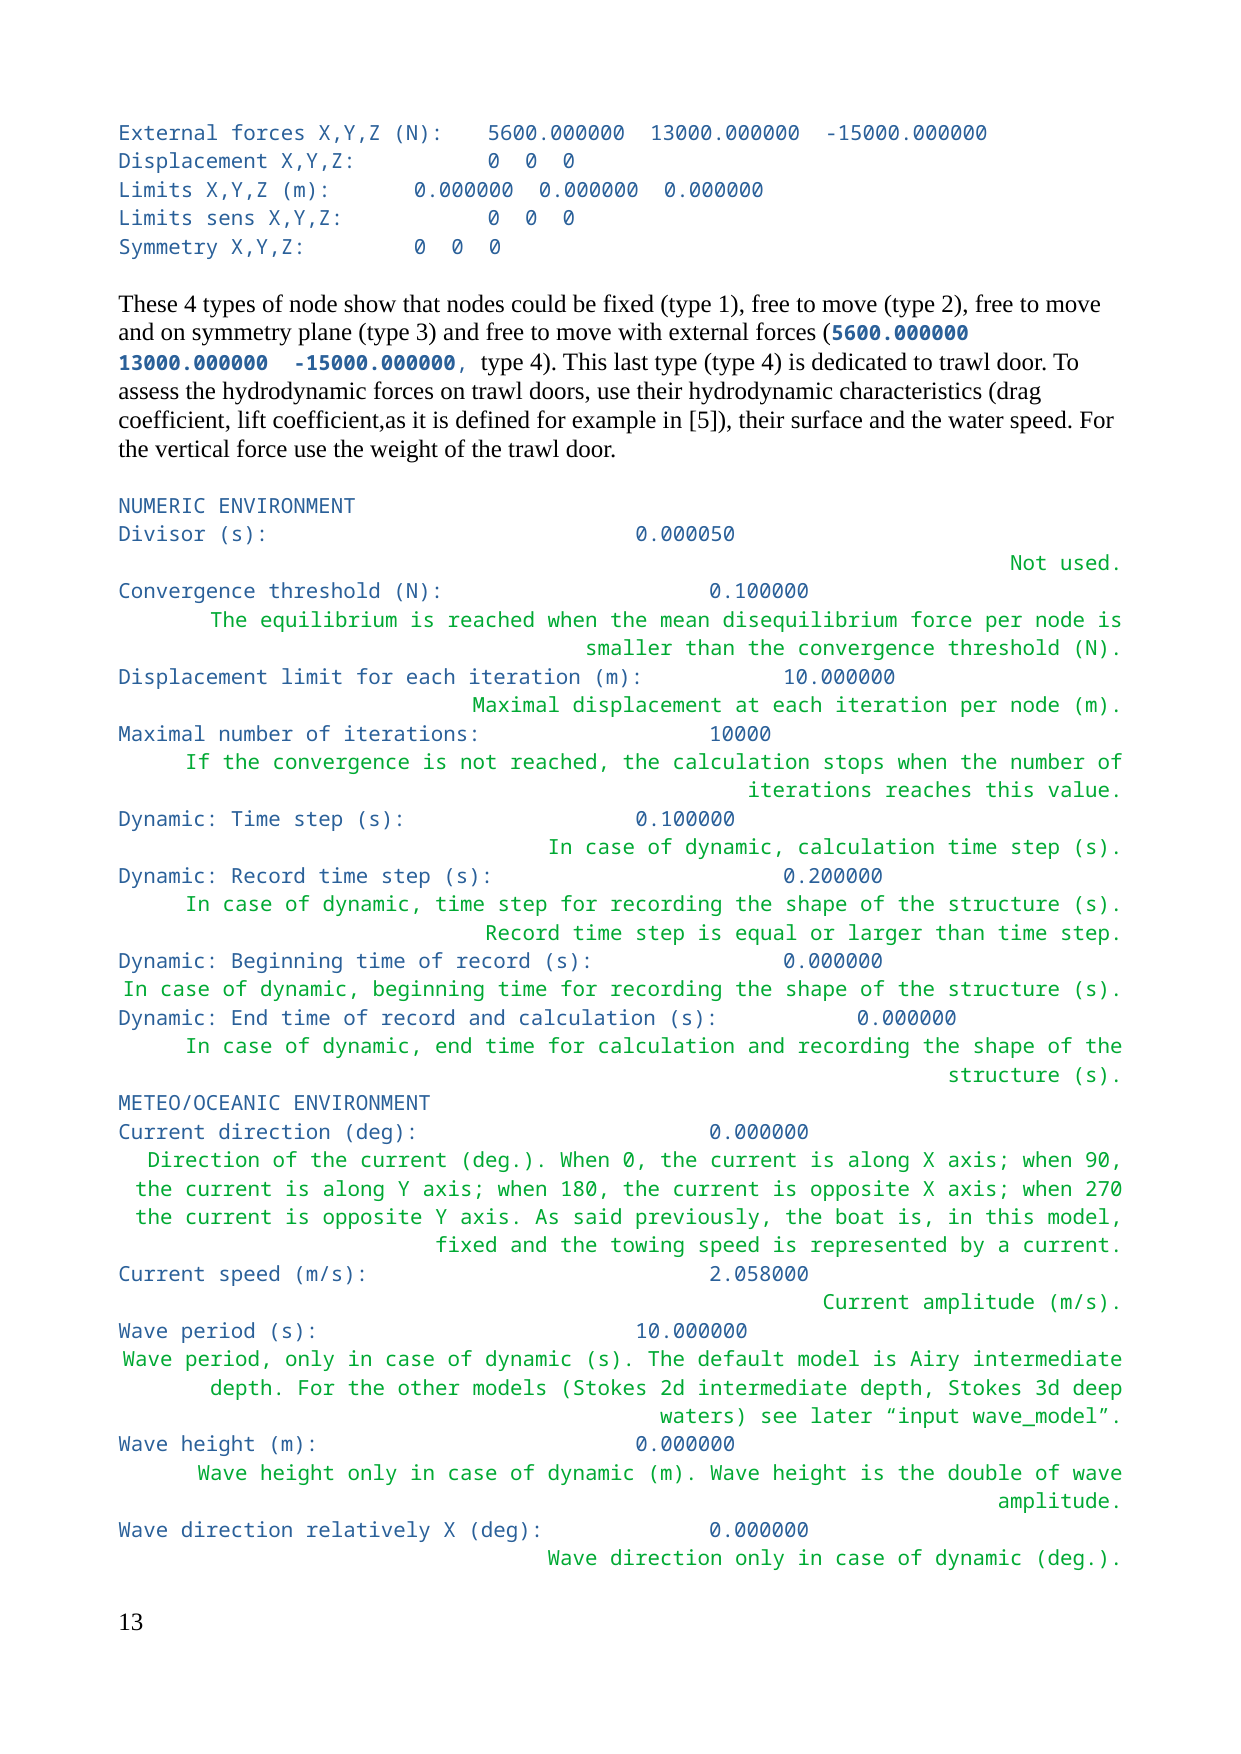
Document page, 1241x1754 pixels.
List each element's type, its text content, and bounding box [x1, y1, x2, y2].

text Wave height (m): 0.000000 [118, 1429, 1122, 1458]
text Not used. [118, 548, 1122, 576]
text Wave period (s): 10.000000 [118, 1316, 1122, 1344]
text Current speed (m/s): 2.058000 [118, 1259, 1122, 1287]
text The equilibrium is reached when the mean disequilibrium force per node is smaller than the convergence threshold (N). [118, 605, 1122, 662]
text NUMERIC ENVIRONMENT [118, 491, 1122, 519]
text METEO/OCEANIC ENVIRONMENT [118, 1088, 1122, 1117]
text Maximal displacement at each iteration per node (m). [118, 690, 1122, 719]
text Current direction (deg): 0.000000 [118, 1117, 1122, 1145]
text Symmetry X,Y,Z: 0 0 0 [118, 232, 1122, 260]
text Current amplitude (m/s). [118, 1287, 1122, 1316]
text These 4 types of node show that nodes could be fixed (type 1), free to move (type 2), free to move and on symmetry plane (type 3) and free to move with external forces (5600.000000 13000.000000 -15000.000000, type 4). This last type (type 4) is dedicated to trawl door. To assess the hydrodynamic forces on trawl doors, use their hydrodynamic characteristics (drag coefficient, lift coefficient,as it is defined for example in [5]), their surface and the water speed. For the vertical force use the weight of the trawl door. [118, 289, 1122, 463]
text Direction of the current (deg.). When 0, the current is along X axis; when 90, the current is along Y axis; when 180, the current is opposite X axis; when 270 the current is opposite Y axis. As said previously, the boat is, in this model, fixed and the towing speed is represented by a current. [118, 1145, 1122, 1259]
text In case of dynamic, calculation time step (s). [118, 832, 1122, 861]
text Dynamic: Time step (s): 0.100000 [118, 804, 1122, 832]
text Maximal number of iterations: 10000 [118, 719, 1122, 747]
text Convergence threshold (N): 0.100000 [118, 576, 1122, 605]
text Displacement limit for each iteration (m): 10.000000 [118, 662, 1122, 690]
text Limits X,Y,Z (m): 0.000000 0.000000 0.000000 [118, 175, 1122, 203]
text In case of dynamic, end time for calculation and recording the shape of the structure (s). [118, 1031, 1122, 1088]
text Wave period, only in case of dynamic (s). The default model is Airy intermediate depth. For the other models (Stokes 2d intermediate depth, Stokes 3d deep waters) see later “input wave_model”. [118, 1344, 1122, 1429]
text Dynamic: End time of record and calculation (s): 0.000000 [118, 1003, 1122, 1031]
text In case of dynamic, time step for recording the shape of the structure (s). Record time step is equal or larger than time step. [118, 889, 1122, 946]
text Dynamic: Beginning time of record (s): 0.000000 [118, 946, 1122, 974]
text Dynamic: Record time step (s): 0.200000 [118, 861, 1122, 889]
text If the convergence is not reached, the calculation stops when the number of iterations reaches this value. [118, 747, 1122, 804]
text Limits sens X,Y,Z: 0 0 0 [118, 203, 1122, 232]
text In case of dynamic, beginning time for recording the shape of the structure (s). [118, 974, 1122, 1003]
text Divisor (s): 0.000050 [118, 519, 1122, 548]
text Displacement X,Y,Z: 0 0 0 [118, 147, 1122, 175]
text External forces X,Y,Z (N): 5600.000000 13000.000000 -15000.000000 [118, 118, 1122, 147]
text Wave direction only in case of dynamic (deg.). [118, 1543, 1122, 1572]
text Wave height only in case of dynamic (m). Wave height is the double of wave amplitude. [118, 1458, 1122, 1515]
text Wave direction relatively X (deg): 0.000000 [118, 1515, 1122, 1543]
